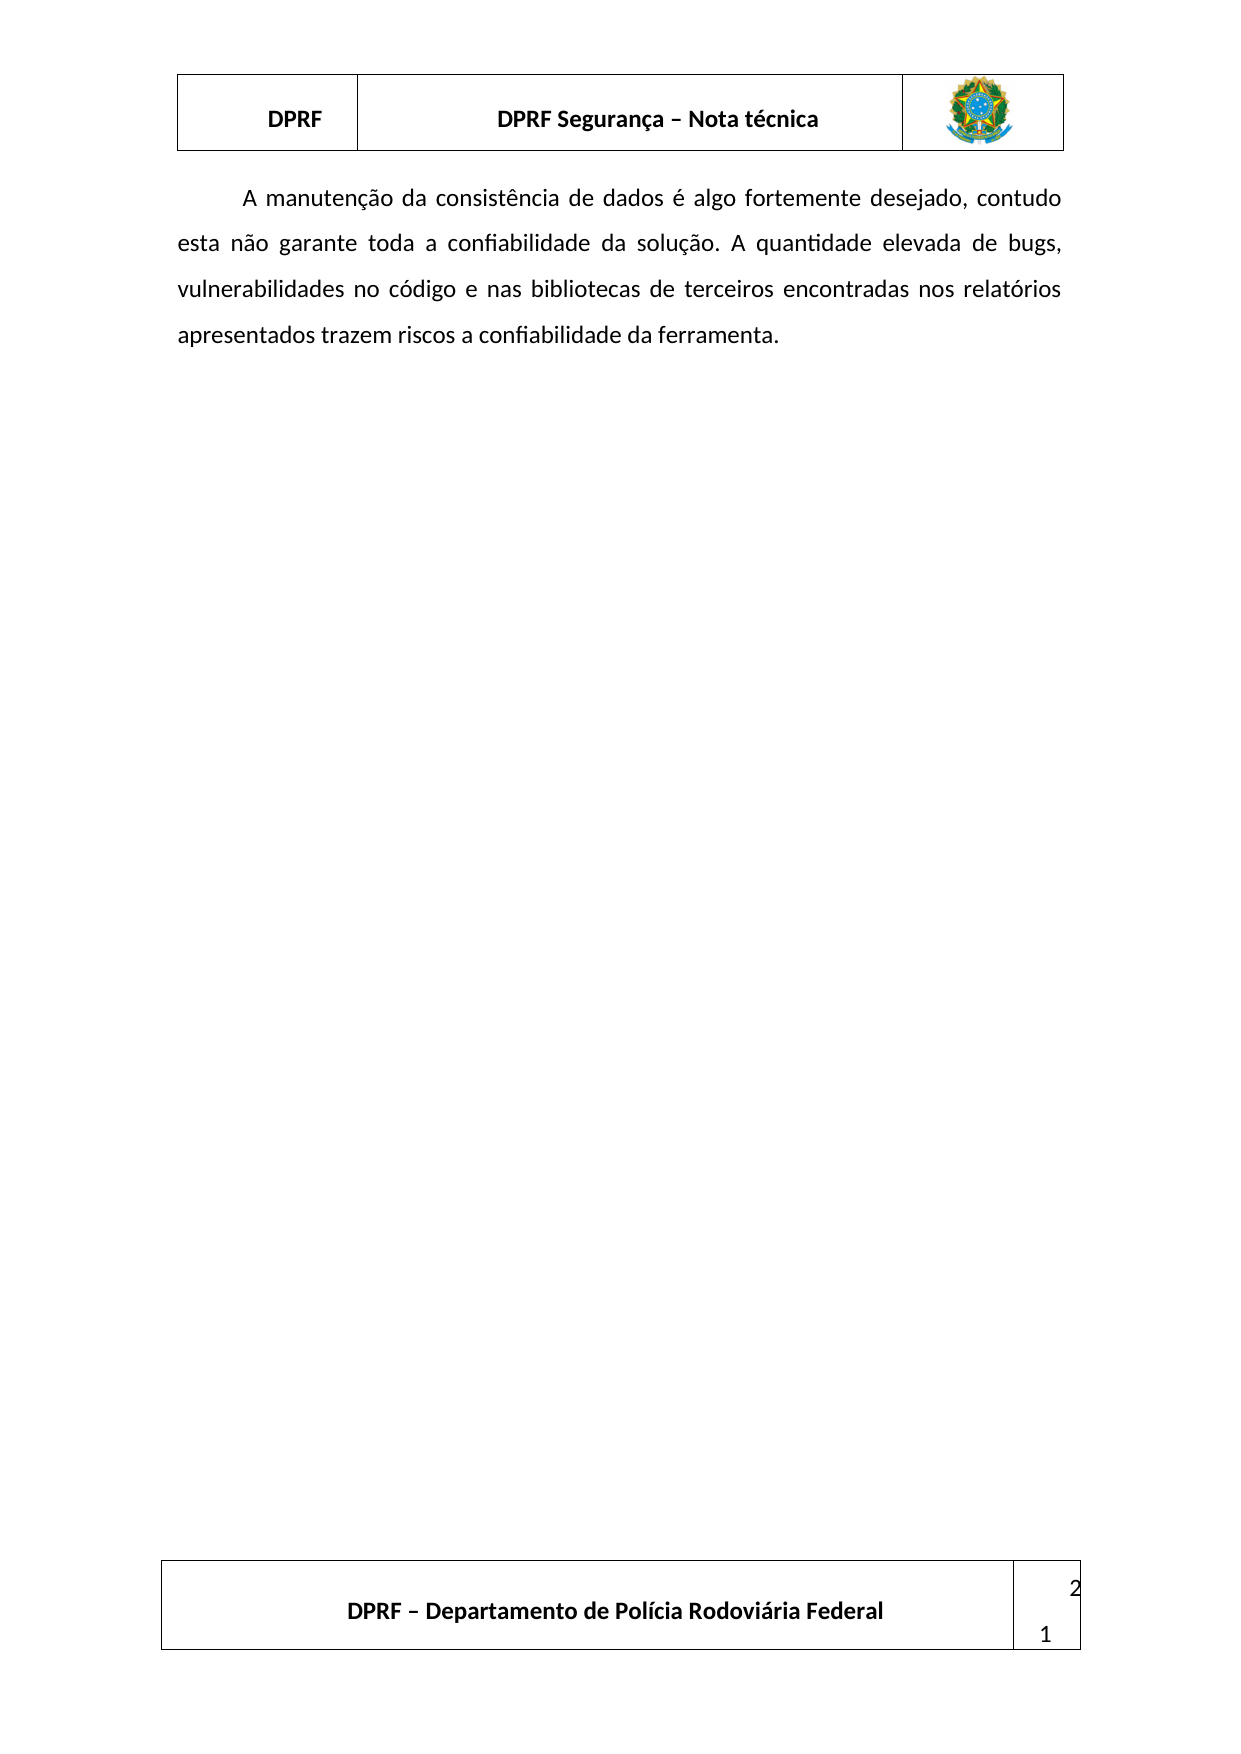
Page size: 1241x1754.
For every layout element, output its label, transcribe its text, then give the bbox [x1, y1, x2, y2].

text A manutenção da consistência de dados é algo fortemente desejado, contudo esta não garante toda a confiabilidade da solução. A quantidade elevada de bugs, vulnerabilidades no código e nas bibliotecas de terceiros encontradas nos relatórios apresentados trazem riscos a confiabilidade da ferramenta. [177, 304, 1063, 349]
picture [944, 75, 1020, 149]
text A manutenção da consistência de dados é algo fortemente desejado, contudo esta não garante toda a confiabilidade da solução. A quantidade elevada de bugs, vulnerabilidades no código e nas bibliotecas de terceiros encontradas nos relatórios apresentados trazem riscos a confiabilidade da ferramenta. [177, 182, 1063, 228]
text A manutenção da consistência de dados é algo fortemente desejado, contudo esta não garante toda a confiabilidade da solução. A quantidade elevada de bugs, vulnerabilidades no código e nas bibliotecas de terceiros encontradas nos relatórios apresentados trazem riscos a confiabilidade da ferramenta. [177, 258, 1063, 273]
